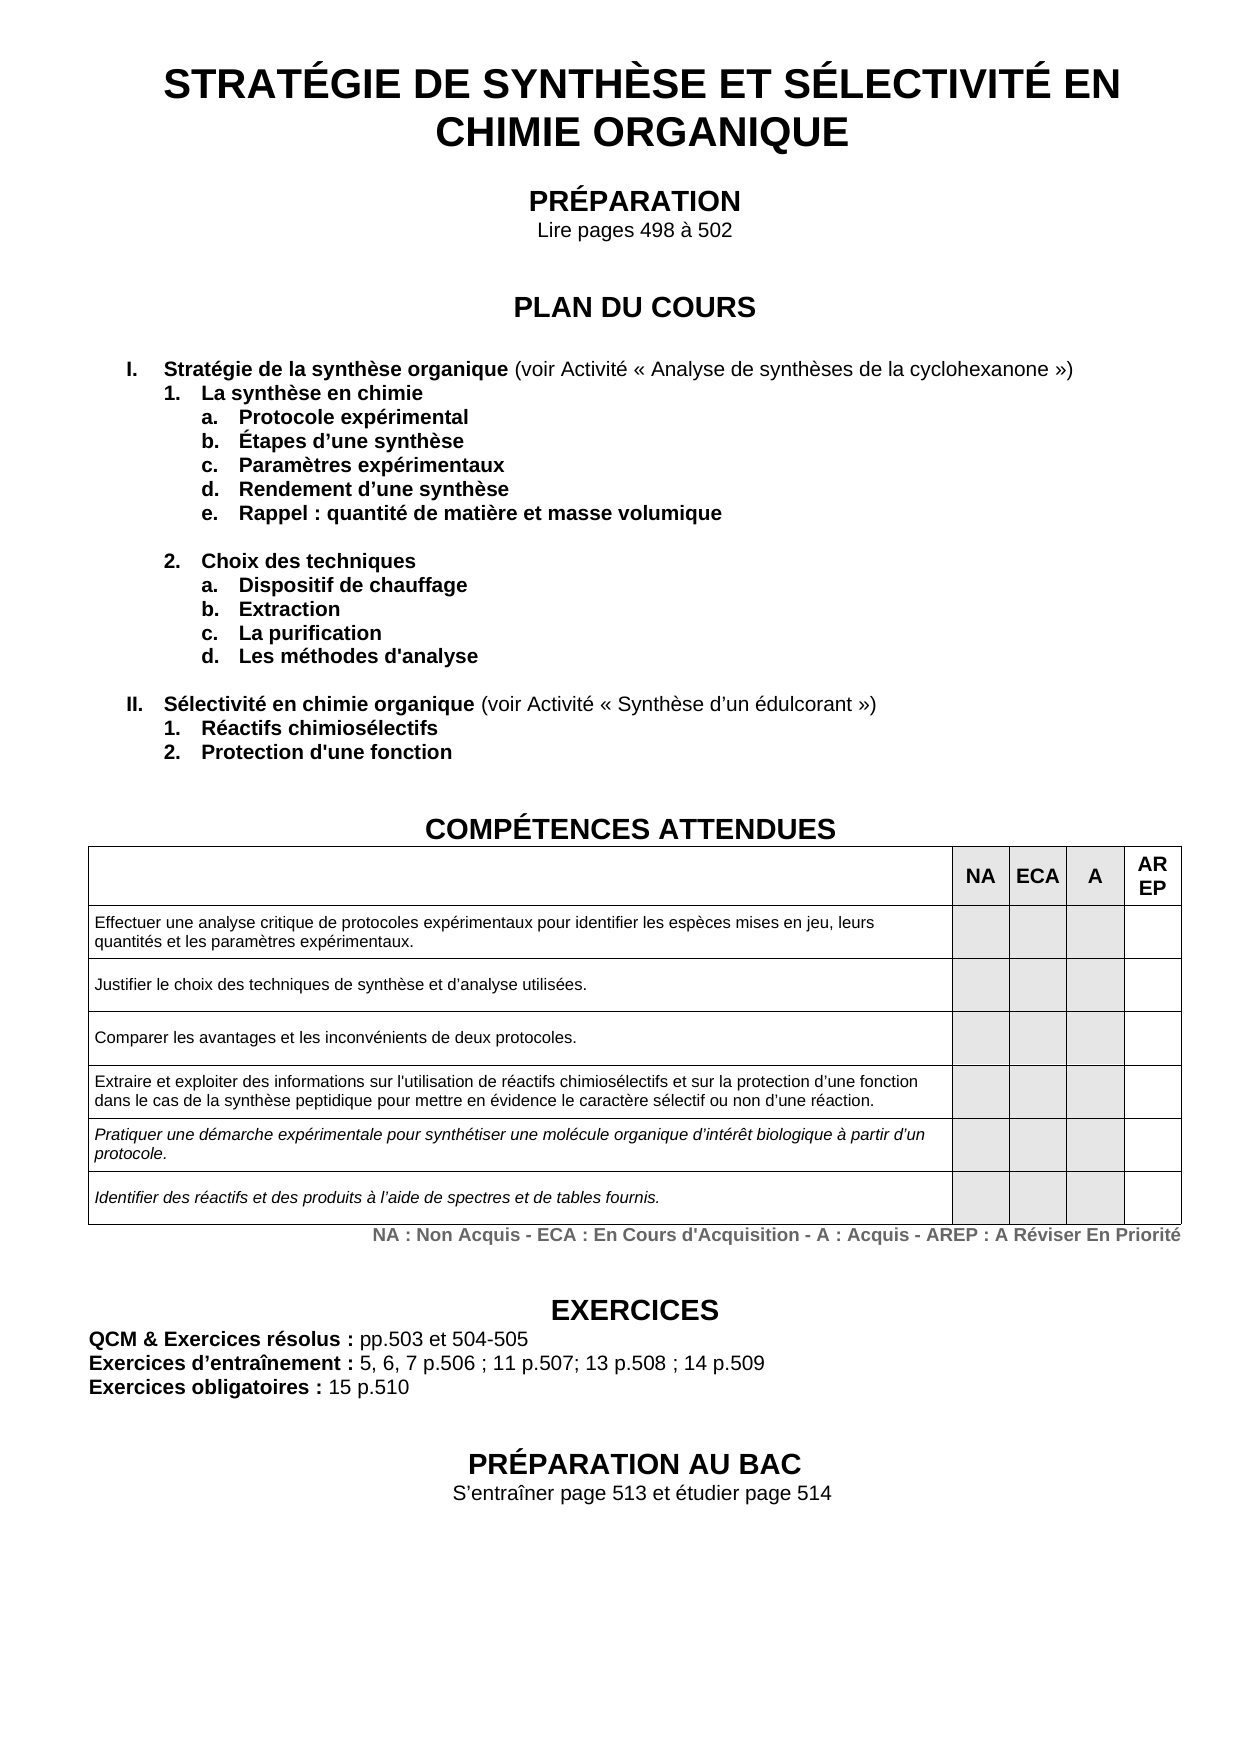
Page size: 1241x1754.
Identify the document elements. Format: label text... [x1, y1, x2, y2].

list La synthèse en chimie [163, 381, 1181, 405]
table_cell [1010, 906, 1066, 958]
list Protection d'une fonction [163, 740, 1181, 764]
list Paramètres expérimentaux [201, 453, 1181, 477]
list Extraction [201, 596, 1181, 620]
text Exercices obligatoires : 15 p.510 [88, 1375, 1181, 1399]
text Préparation au bac [88, 1447, 1181, 1480]
table_cell Extraire et exploiter des informations sur l'utilisation de réactifs chimiosélectifs et sur la protection d’une fonction dans le cas de la synthèse peptidique pour mettre en évidence le caractère sélectif ou non d’une réaction. [89, 1066, 952, 1118]
table_cell [1010, 1119, 1066, 1171]
table_cell [1125, 1066, 1181, 1118]
text Préparation [88, 184, 1181, 218]
table_cell [1010, 1066, 1066, 1118]
table_cell [1125, 1012, 1181, 1064]
text PLAN DU COURS [88, 290, 1181, 323]
table_cell Effectuer une analyse critique de protocoles expérimentaux pour identifier les espèces mises en jeu, leurs quantités et les paramètres expérimentaux. [89, 906, 952, 958]
table_cell [1125, 1172, 1181, 1224]
table_cell [1067, 906, 1124, 958]
table_cell [1067, 1172, 1124, 1224]
list Choix des techniques [163, 548, 1181, 572]
list La purification [201, 620, 1181, 644]
table_cell [953, 1172, 1009, 1224]
text EXERCICES [88, 1293, 1181, 1327]
table_header A [1067, 847, 1124, 905]
table_cell [1067, 1012, 1124, 1064]
table_header AR EP [1125, 847, 1181, 905]
table_cell [1010, 1012, 1066, 1064]
list Les méthodes d'analyse [201, 644, 1181, 668]
text Exercices d’entraînement : 5, 6, 7 p.506 ; 11 p.507; 13 p.508 ; 14 p.509 [88, 1351, 1181, 1375]
table_cell Pratiquer une démarche expérimentale pour synthétiser une molécule organique d’intérêt biologique à partir d’un protocole. [89, 1119, 952, 1171]
text NA : Non Acquis - ECA : En Cours d'Acquisition - A : Acquis - AREP : A Réviser En Priorité [88, 1225, 1181, 1246]
table_cell [1010, 1172, 1066, 1224]
table_cell [1125, 1119, 1181, 1171]
table_cell [1125, 959, 1181, 1011]
table_cell [953, 1012, 1009, 1064]
list Stratégie de la synthèse organique (voir Activité « Analyse de synthèses de la cyclohexanone ») [126, 357, 1181, 381]
table_header ECA [1010, 847, 1066, 905]
table_cell Justifier le choix des techniques de synthèse et d’analyse utilisées. [89, 959, 952, 1011]
list Rendement d’une synthèse [201, 477, 1181, 501]
table_cell [953, 1119, 1009, 1171]
table_cell [953, 1066, 1009, 1118]
table_header [89, 847, 952, 905]
list Réactifs chimiosélectifs [163, 716, 1181, 740]
text Stratégie de synthèse et sélectivité en chimie organique [103, 59, 1181, 155]
text Lire pages 498 à 502 [88, 218, 1181, 242]
list Étapes d’une synthèse [201, 429, 1181, 453]
table_cell [1067, 959, 1124, 1011]
text QCM & Exercices résolus : pp.503 et 504-505 [88, 1327, 1181, 1351]
table_cell Comparer les avantages et les inconvénients de deux protocoles. [89, 1012, 952, 1064]
table_cell [1010, 959, 1066, 1011]
table_cell [1067, 1119, 1124, 1171]
list Dispositif de chauffage [201, 572, 1181, 596]
list Protocole expérimental [201, 405, 1181, 429]
table_cell Identifier des réactifs et des produits à l’aide de spectres et de tables fournis. [89, 1172, 952, 1224]
table_cell [953, 906, 1009, 958]
list Rappel : quantité de matière et masse volumique [201, 501, 1181, 524]
table_header NA [953, 847, 1009, 905]
table_cell [1067, 1066, 1124, 1118]
table_cell [953, 959, 1009, 1011]
text S’entraîner page 513 et étudier page 514 [103, 1480, 1181, 1504]
text Compétences attendues [88, 812, 1181, 846]
list Sélectivité en chimie organique (voir Activité « Synthèse d’un édulcorant ») [126, 692, 1181, 716]
table_cell [1125, 906, 1181, 958]
